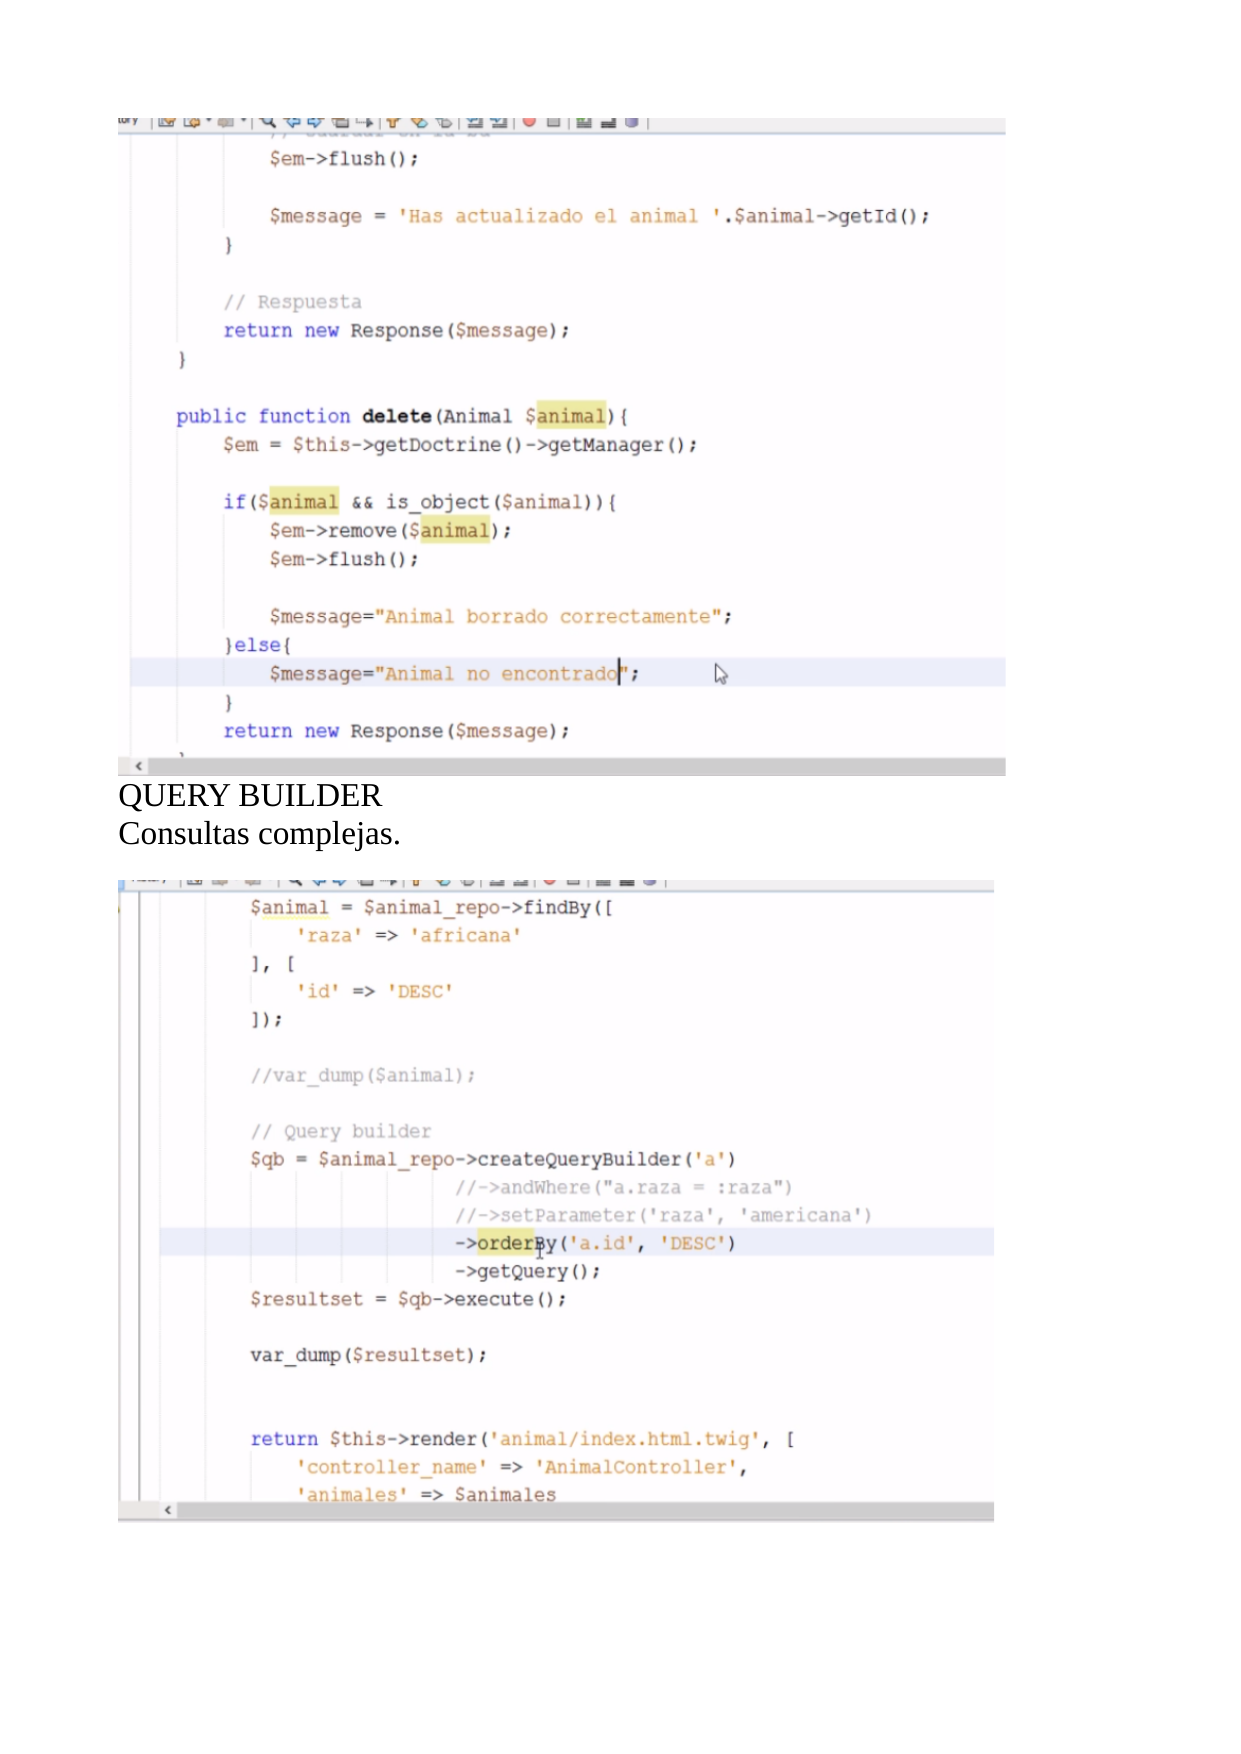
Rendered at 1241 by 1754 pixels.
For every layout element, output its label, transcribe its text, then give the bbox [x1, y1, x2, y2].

text Consultas complejas. [118, 813, 1122, 852]
text QUERY BUILDER [118, 775, 1122, 813]
